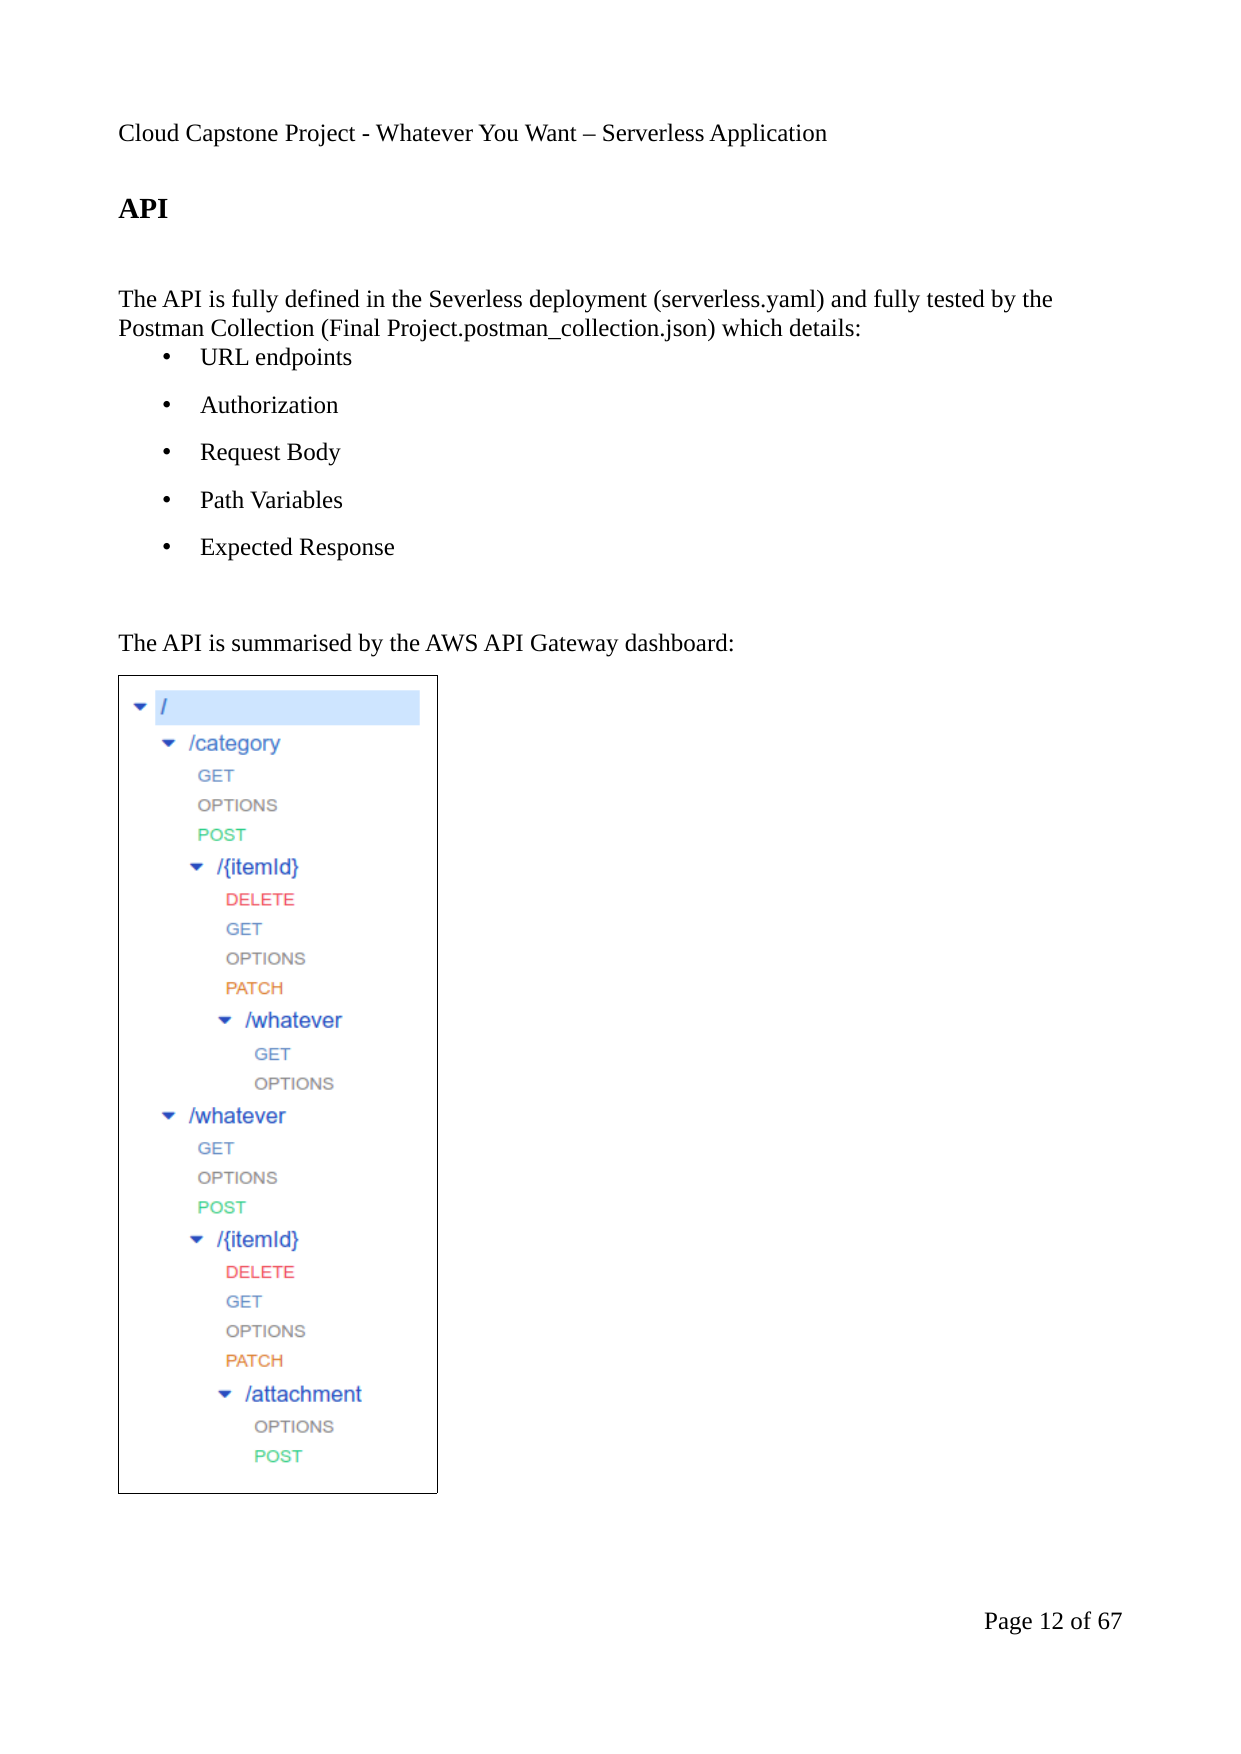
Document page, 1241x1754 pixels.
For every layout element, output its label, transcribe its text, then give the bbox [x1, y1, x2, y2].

text The API is summarised by the AWS API Gateway dashboard: [118, 628, 1122, 656]
list Request Body [162, 437, 1122, 466]
list Expected Response [162, 532, 1122, 561]
list Path Variables [162, 485, 1122, 514]
subtitle API [118, 191, 1122, 224]
list Authorization [162, 390, 1122, 418]
text The API is fully defined in the Severless deployment (serverless.yaml) and fully tested by the Postman Collection (Final Project.postman_collection.json) which details: [118, 284, 1122, 342]
list URL endpoints [162, 342, 1122, 371]
table_header [119, 676, 437, 1493]
picture [123, 681, 424, 1488]
